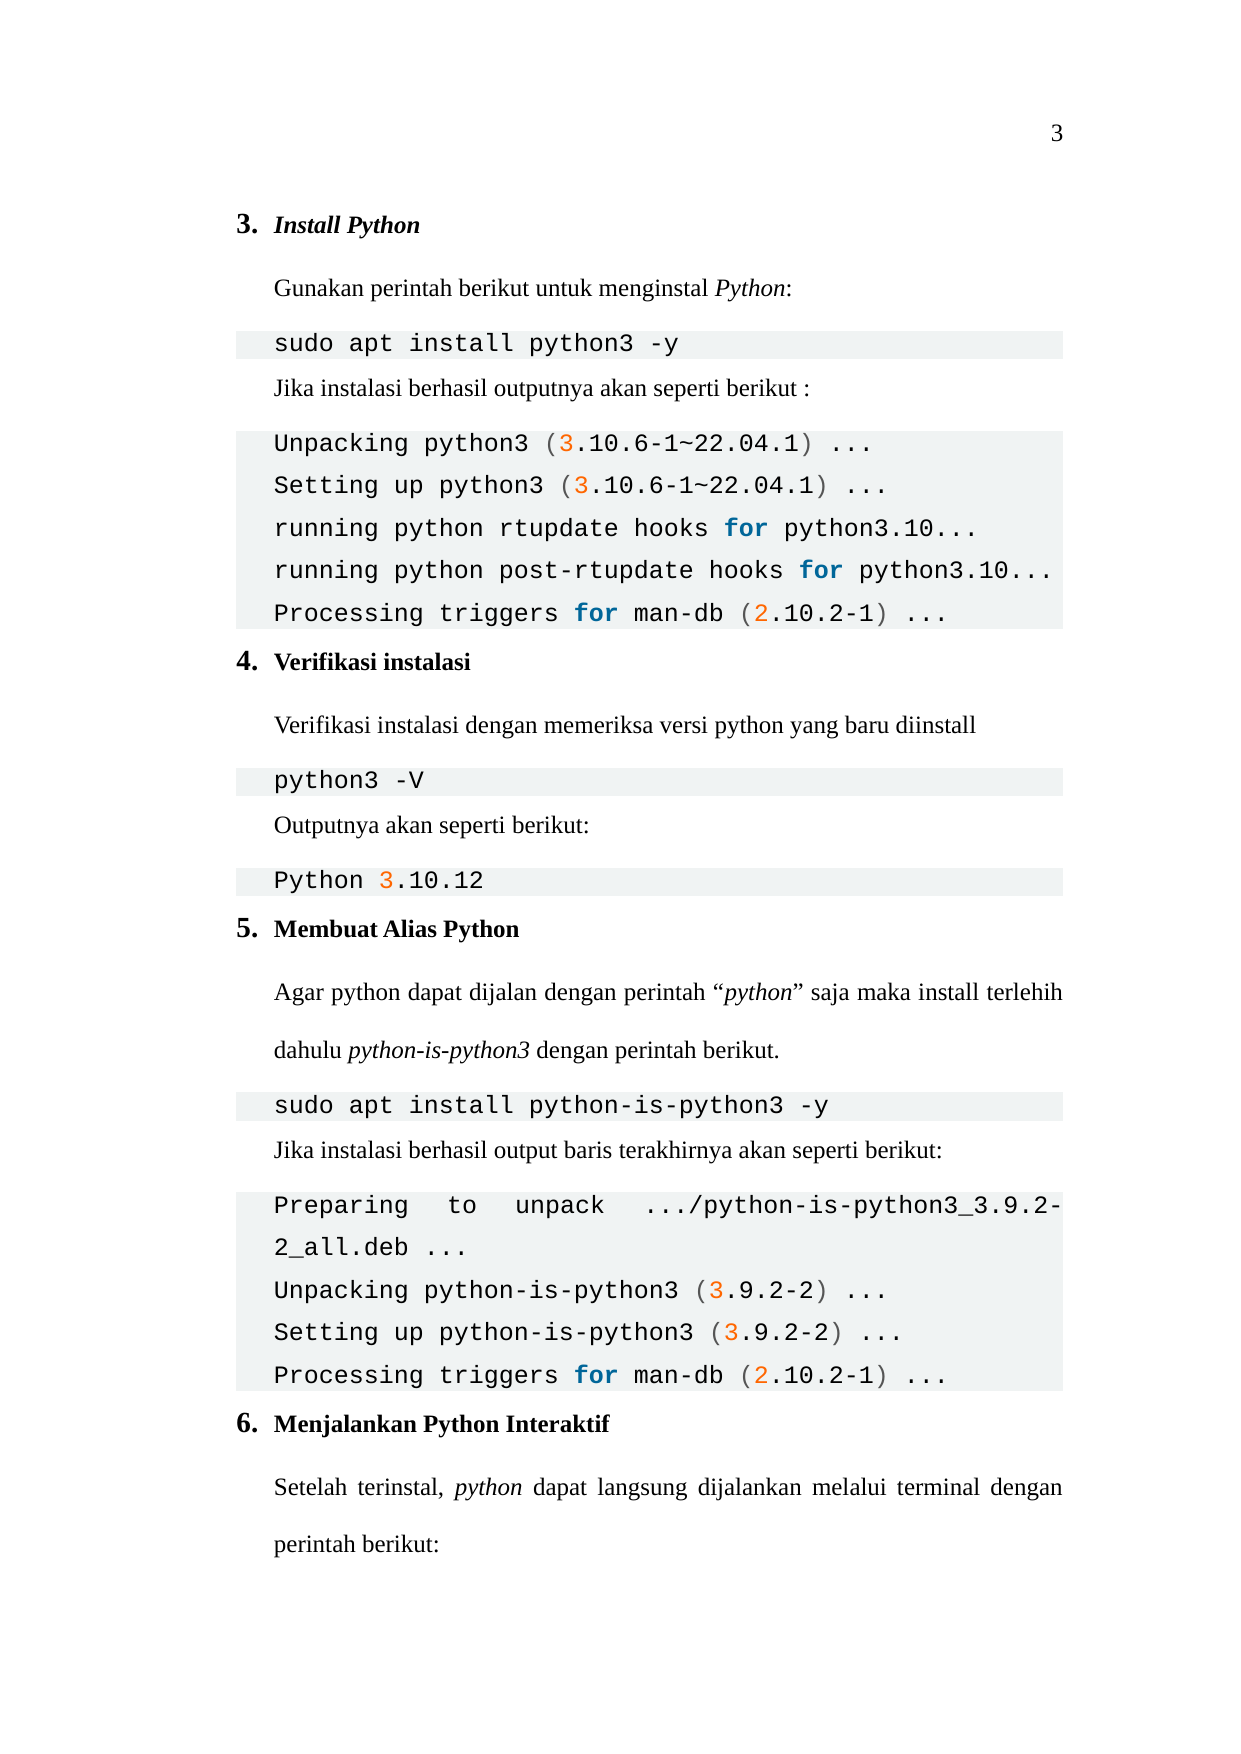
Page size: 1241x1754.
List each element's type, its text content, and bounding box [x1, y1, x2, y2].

list Processing triggers for man-db (2.10.2-1) ... [236, 601, 1063, 629]
list sudo apt install python3 -y [236, 331, 1063, 359]
list Membuat Alias Python [236, 910, 1063, 944]
list Outputnya akan seperti berikut: [236, 810, 1063, 839]
list Verifikasi instalasi dengan memeriksa versi python yang baru diinstall [236, 710, 1063, 739]
list Setting up python3 (3.10.6-1~22.04.1) ... [236, 473, 1063, 501]
list running python post-rtupdate hooks for python3.10... [236, 558, 1063, 586]
list Jika instalasi berhasil outputnya akan seperti berikut : [236, 373, 1063, 402]
list Agar python dapat dijalan dengan perintah “python” saja maka install terlehih dahulu python-is-python3 dengan perintah berikut. [236, 977, 1063, 1063]
list running python rtupdate hooks for python3.10... [236, 516, 1063, 544]
list Install Python [236, 206, 1063, 239]
list Python 3.10.12 [236, 868, 1063, 896]
list Jika instalasi berhasil output baris terakhirnya akan seperti berikut: [236, 1135, 1063, 1163]
list sudo apt install python-is-python3 -y [236, 1092, 1063, 1121]
list Setelah terinstal, python dapat langsung dijalankan melalui terminal dengan perintah berikut: [236, 1472, 1063, 1558]
list Gunakan perintah berikut untuk menginstal Python: [236, 273, 1063, 302]
list Unpacking python3 (3.10.6-1~22.04.1) ... [236, 431, 1063, 459]
list Setting up python-is-python3 (3.9.2-2) ... [236, 1320, 1063, 1348]
list Menjalankan Python Interaktif [236, 1405, 1063, 1438]
list Verifikasi instalasi [236, 643, 1063, 677]
list Preparing to unpack .../python-is-python3_3.9.2-2_all.deb ... [236, 1192, 1063, 1263]
list Unpacking python-is-python3 (3.9.2-2) ... [236, 1277, 1063, 1306]
list Processing triggers for man-db (2.10.2-1) ... [236, 1362, 1063, 1391]
list python3 -V [236, 768, 1063, 796]
